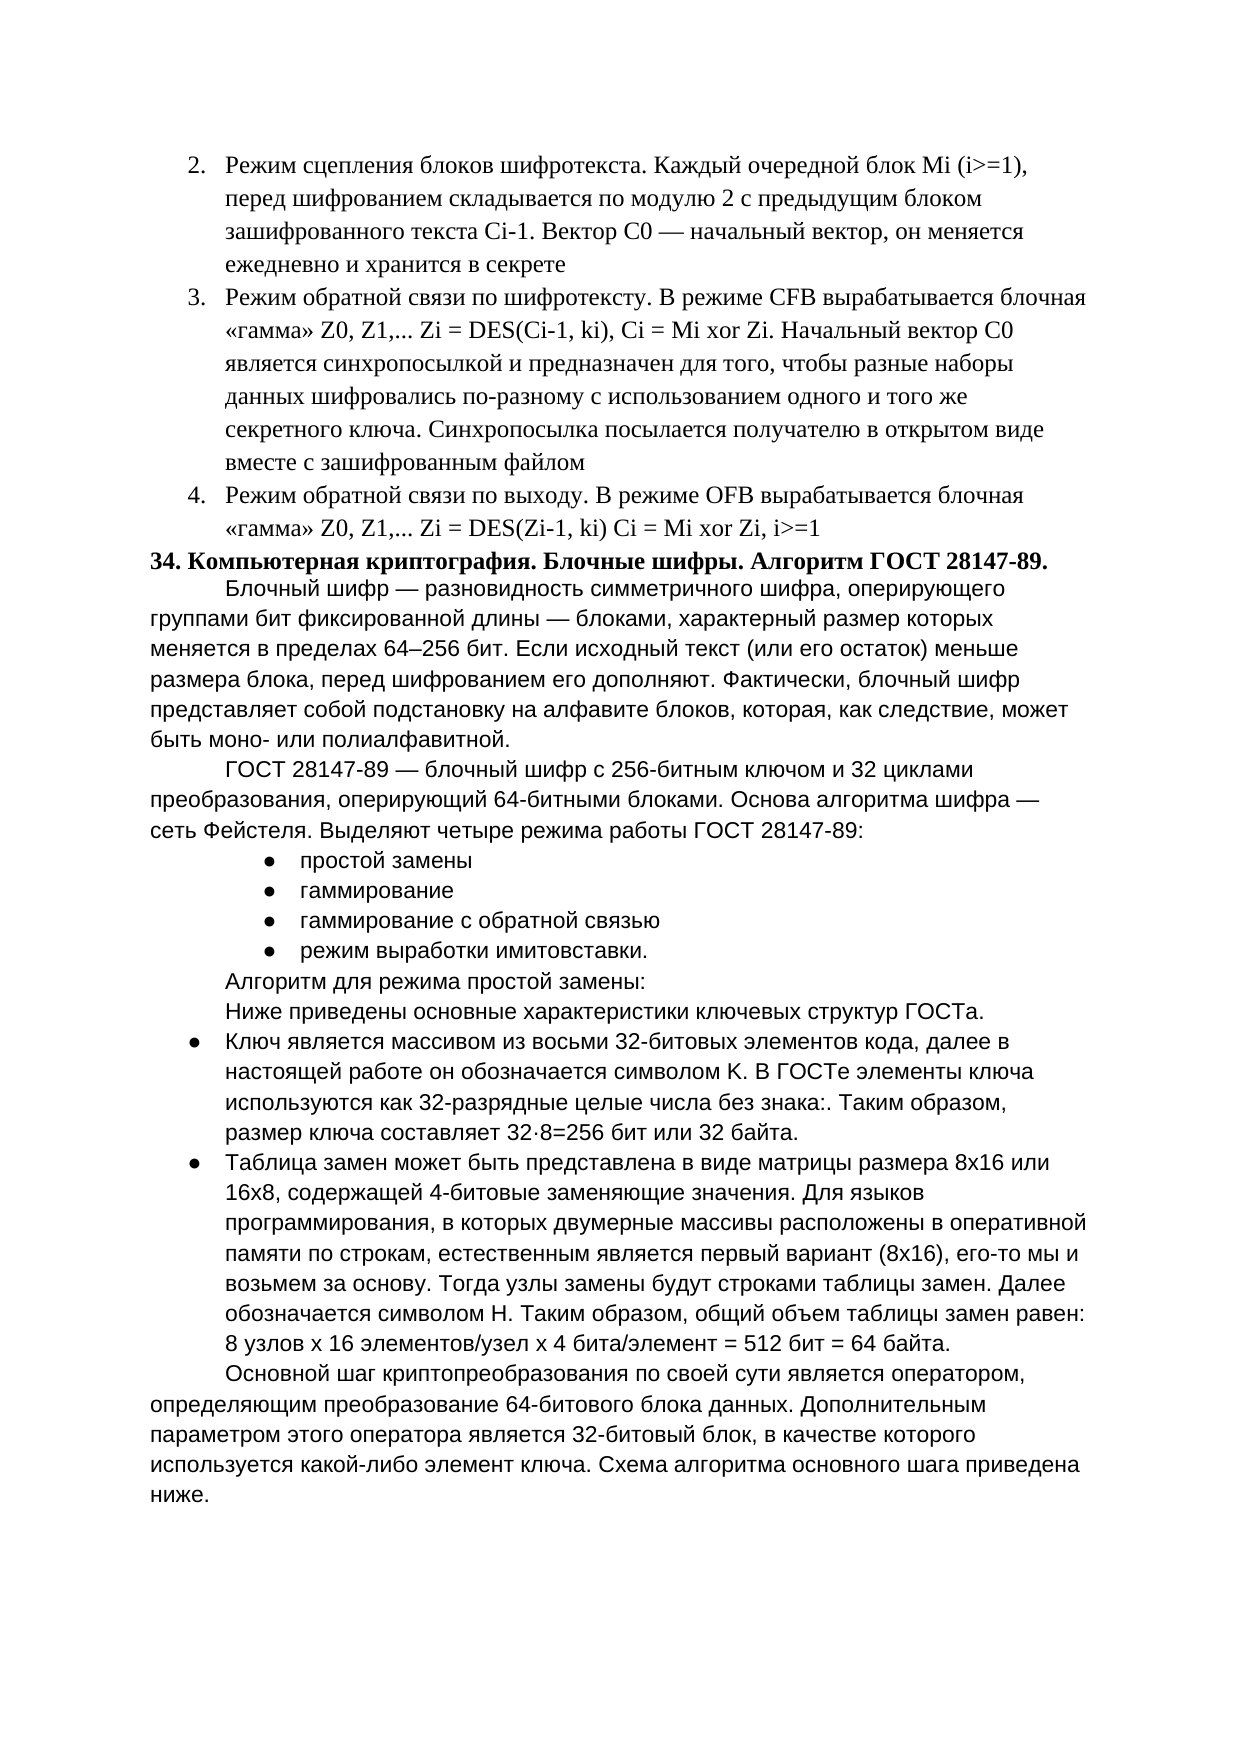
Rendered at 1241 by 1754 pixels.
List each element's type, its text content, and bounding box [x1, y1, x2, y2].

text ГОСТ 28147-89 — блочный шифр с 256-битным ключом и 32 циклами преобразования, оперирующий 64-битными блоками. Основа алгоритма шифра — сеть Фейстеля. Выделяют четыре режима работы ГОСТ 28147-89: [150, 756, 1090, 843]
text Основной шаг криптопреобразования по своей сути является оператором, определяющим преобразование 64-битового блока данных. Дополнительным параметром этого оператора является 32-битовый блок, в качестве которого используется какой-либо элемент ключа. Схема алгоритма основного шага приведена ниже. [150, 1360, 1090, 1508]
text Блочный шифр — разновидность симметричного шифра, оперирующего группами бит фиксированной длины — блоками, характерный размер которых меняется в пределах 64‒256 бит. Если исходный текст (или его остаток) меньше размера блока, перед шифрованием его дополняют. Фактически, блочный шифр представляет собой подстановку на алфавите блоков, которая, как следствие, может быть моно- или полиалфавитной. [150, 575, 1090, 752]
list Режим обратной связи по выходу. В режиме OFB вырабатывается блочная «гамма» Z0, Z1,... Zi = DES(Zi-1, ki) Ci = Mi xor Zi, i>=1 [187, 480, 1090, 542]
list гаммирование с обратной связью [262, 907, 1090, 934]
text Алгоритм для режима простой замены: [150, 968, 1090, 994]
list Таблица замен может быть представлена в виде матрицы размера 8x16 или 16x8, содержащей 4-битовые заменяющие значения. Для языков программирования, в которых двумерные массивы расположены в оперативной памяти по строкам, естественным является первый вариант (8x16), его-то мы и возьмем за основу. Тогда узлы замены будут строками таблицы замен. Далее обозначается символом H. Таким образом, общий объем таблицы замен равен: 8 узлов x 16 элементов/узел x 4 бита/элемент = 512 бит = 64 байта. [187, 1149, 1090, 1357]
list режим выработки имитовставки. [262, 937, 1090, 964]
list гаммирование [262, 877, 1090, 903]
list Режим сцепления блоков шифротекста. Каждый очередной блок Mi (i>=1), перед шифрованием складывается по модулю 2 с предыдущим блоком зашифрованного текста Ci-1. Вектор C0 — начальный вектор, он меняется ежедневно и хранится в секрете [187, 150, 1090, 278]
text Ниже приведены основные характеристики ключевых структур ГОСТа. [150, 998, 1090, 1024]
list простой замены [262, 847, 1090, 873]
list Ключ является массивом из восьми 32-битовых элементов кода, далее в настоящей работе он обозначается символом K. В ГОСТе элементы ключа используются как 32-разрядные целые числа без знака:. Таким образом, размер ключа составляет 32·8=256 бит или 32 байта. [187, 1028, 1090, 1145]
title 34. Компьютерная криптография. Блочные шифры. Алгоритм ГОСТ 28147-89. [150, 546, 1090, 575]
list Режим обратной связи по шифротексту. В режиме CFB вырабатывается блочная «гамма» Z0, Z1,... Zi = DES(Ci-1, ki), Ci = Mi xor Zi. Начальный вектор C0 является синхропосылкой и предназначен для того, чтобы разные наборы данных шифровались по-разному с использованием одного и того же секретного ключа. Синхропосылка посылается получателю в открытом виде вместе с зашифрованным файлом [187, 282, 1090, 476]
